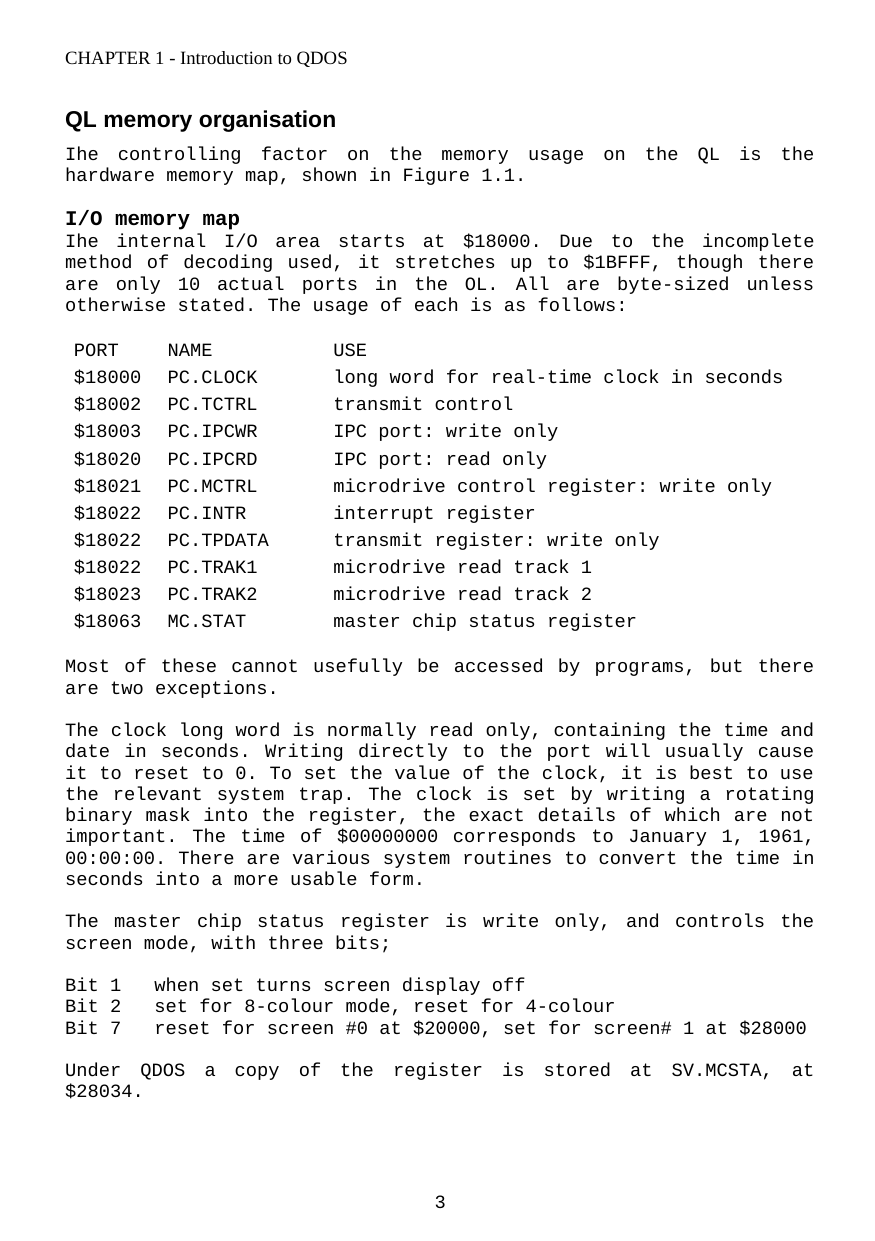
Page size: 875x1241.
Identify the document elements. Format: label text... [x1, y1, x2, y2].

table_cell $18003 [71, 419, 164, 446]
table_cell PC.TRAK1 [165, 555, 330, 582]
table_cell Bit 2 [65, 997, 154, 1018]
table_cell microdrive read track 1 [330, 555, 798, 582]
table_cell PC.INTR [165, 501, 330, 528]
table_cell microdrive read track 2 [330, 582, 798, 609]
text Ihe internal I/O area starts at $18000. Due to the incomplete method of decoding used, it stretches up to $1BFFF, though there are only 10 actual ports in the OL. All are byte-sized unless otherwise stated. The usage of each is as follows: [65, 232, 815, 317]
table_cell set for 8-colour mode, reset for 4-colour [154, 997, 815, 1018]
table_cell transmit register: write only [330, 528, 798, 555]
text The clock long word is normally read only, containing the time and date in seconds. Writing directly to the port will usually cause it to reset to 0. To set the value of the clock, it is best to use the relevant system trap. The clock is set by writing a rotating binary mask into the register, the exact details of which are not important. The time of $00000000 corresponds to January 1, 1961, 00:00:00. There are various system routines to convert the time in seconds into a more usable form. [65, 721, 815, 891]
table_cell reset for screen #0 at $20000, set for screen# 1 at $28000 [154, 1019, 815, 1040]
table_cell MC.STAT [165, 609, 330, 636]
table_cell $18000 [71, 365, 164, 392]
table_cell IPC port: write only [330, 419, 798, 446]
table_cell PC.CLOCK [165, 365, 330, 392]
table_cell Bit 7 [65, 1019, 154, 1040]
table_cell interrupt register [330, 501, 798, 528]
text Ihe controlling factor on the memory usage on the QL is the hardware memory map, shown in Figure 1.1. [65, 144, 815, 187]
table_cell long word for real-time clock in seconds [330, 365, 798, 392]
text The master chip status register is write only, and controls the screen mode, with three bits; [65, 912, 815, 955]
table_cell PC.IPCRD [165, 446, 330, 473]
text Under QDOS a copy of the register is stored at SV.MCSTA, at $28034. [65, 1061, 815, 1103]
table_cell PC.TPDATA [165, 528, 330, 555]
table_cell $18023 [71, 582, 164, 609]
table_header PORT [71, 338, 164, 365]
table_cell $18022 [71, 528, 164, 555]
table_cell master chip status register [330, 609, 798, 636]
table_cell transmit control [330, 392, 798, 419]
table_cell PC.MCTRL [165, 474, 330, 501]
subtitle QL memory organisation [65, 106, 815, 133]
table_header NAME [165, 338, 330, 365]
table_cell $18002 [71, 392, 164, 419]
subtitle I/O memory map [65, 208, 815, 232]
table_cell IPC port: read only [330, 446, 798, 473]
table_cell microdrive control register: write only [330, 474, 798, 501]
table_header Bit 1 [65, 976, 154, 997]
table_cell PC.TCTRL [165, 392, 330, 419]
table_cell PC.IPCWR [165, 419, 330, 446]
table_header when set turns screen display off [154, 976, 815, 997]
table_cell $18022 [71, 555, 164, 582]
table_cell $18022 [71, 501, 164, 528]
table_cell $18020 [71, 446, 164, 473]
text Most of these cannot usefully be accessed by programs, but there are two exceptions. [65, 657, 815, 700]
table_cell PC.TRAK2 [165, 582, 330, 609]
table_header USE [330, 338, 798, 365]
table_cell $18063 [71, 609, 164, 636]
table_cell $18021 [71, 474, 164, 501]
